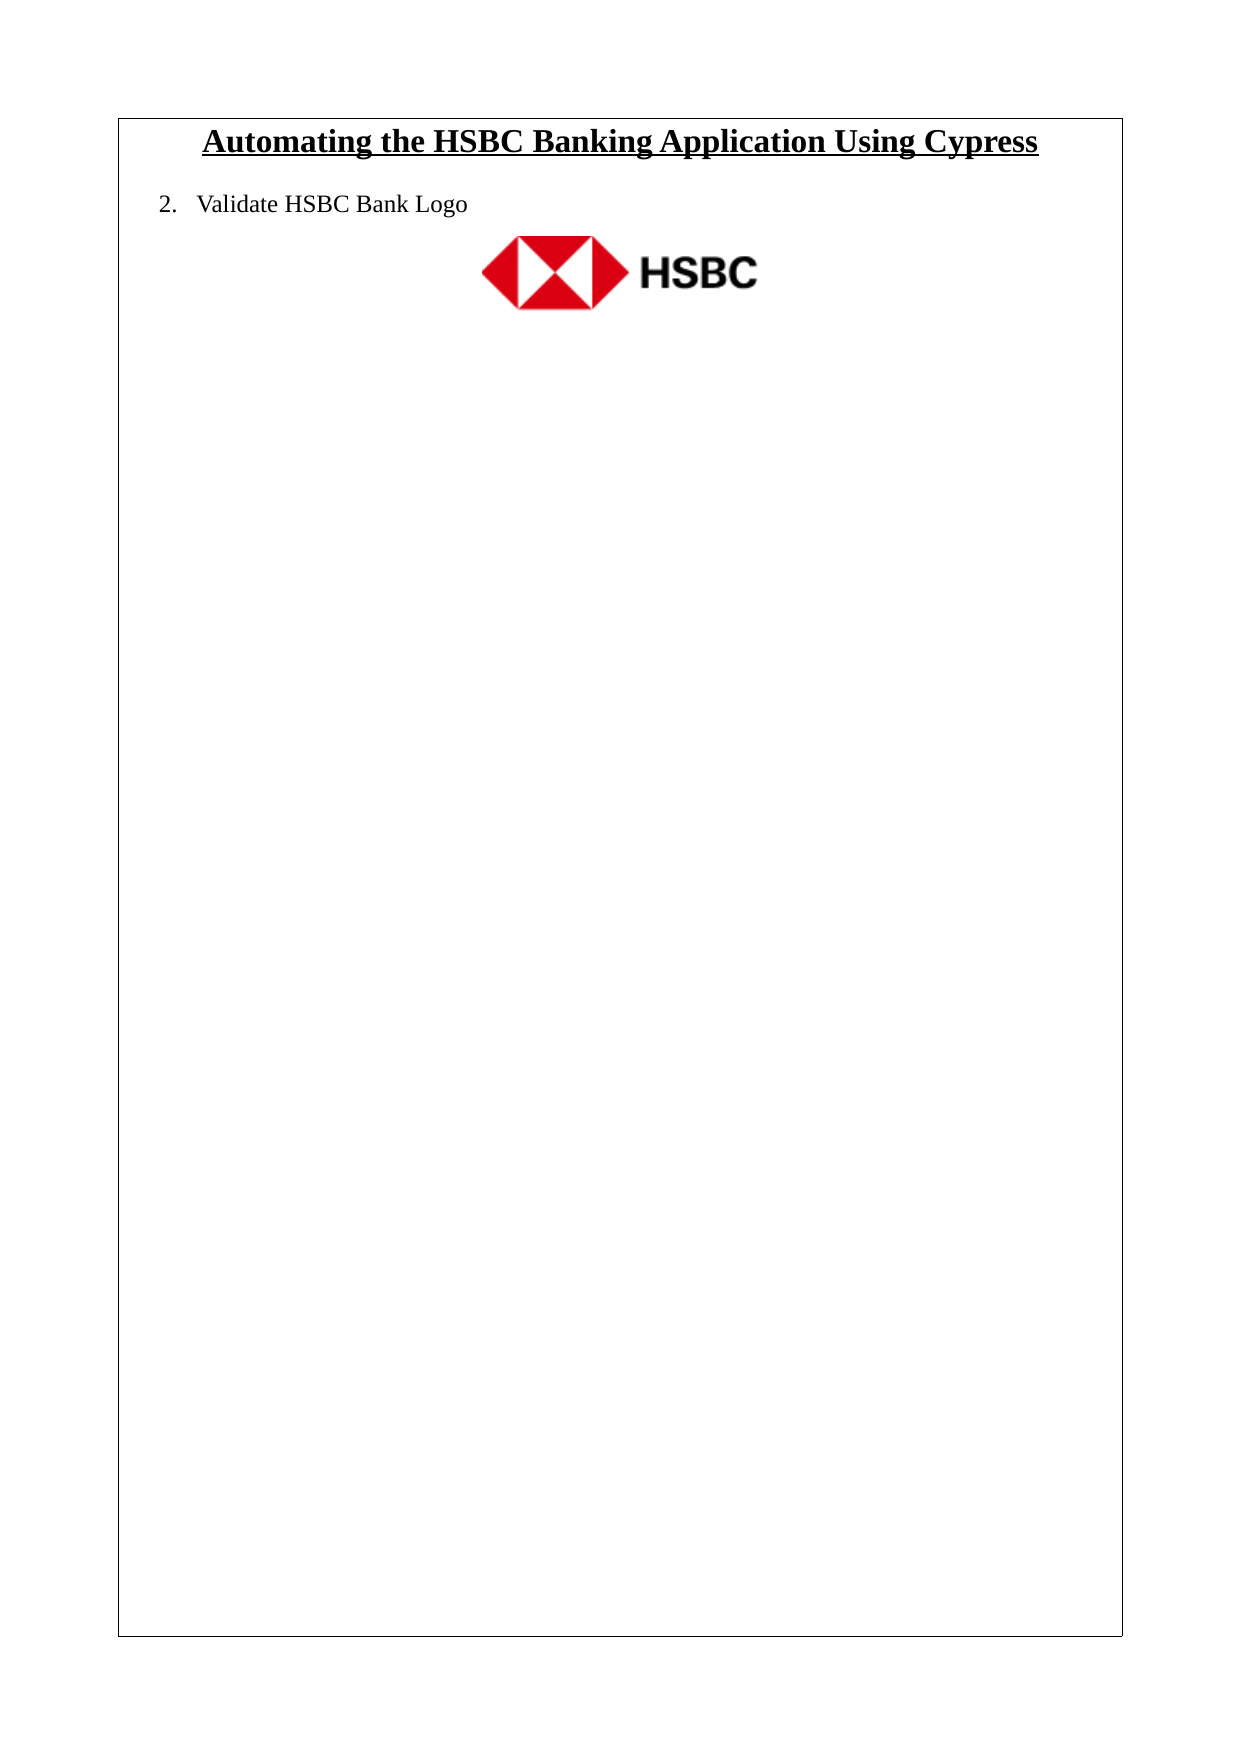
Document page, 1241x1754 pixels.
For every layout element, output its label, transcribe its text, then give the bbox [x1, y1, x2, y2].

picture [481, 236, 759, 312]
list Validate HSBC Bank Logo [159, 189, 1119, 218]
